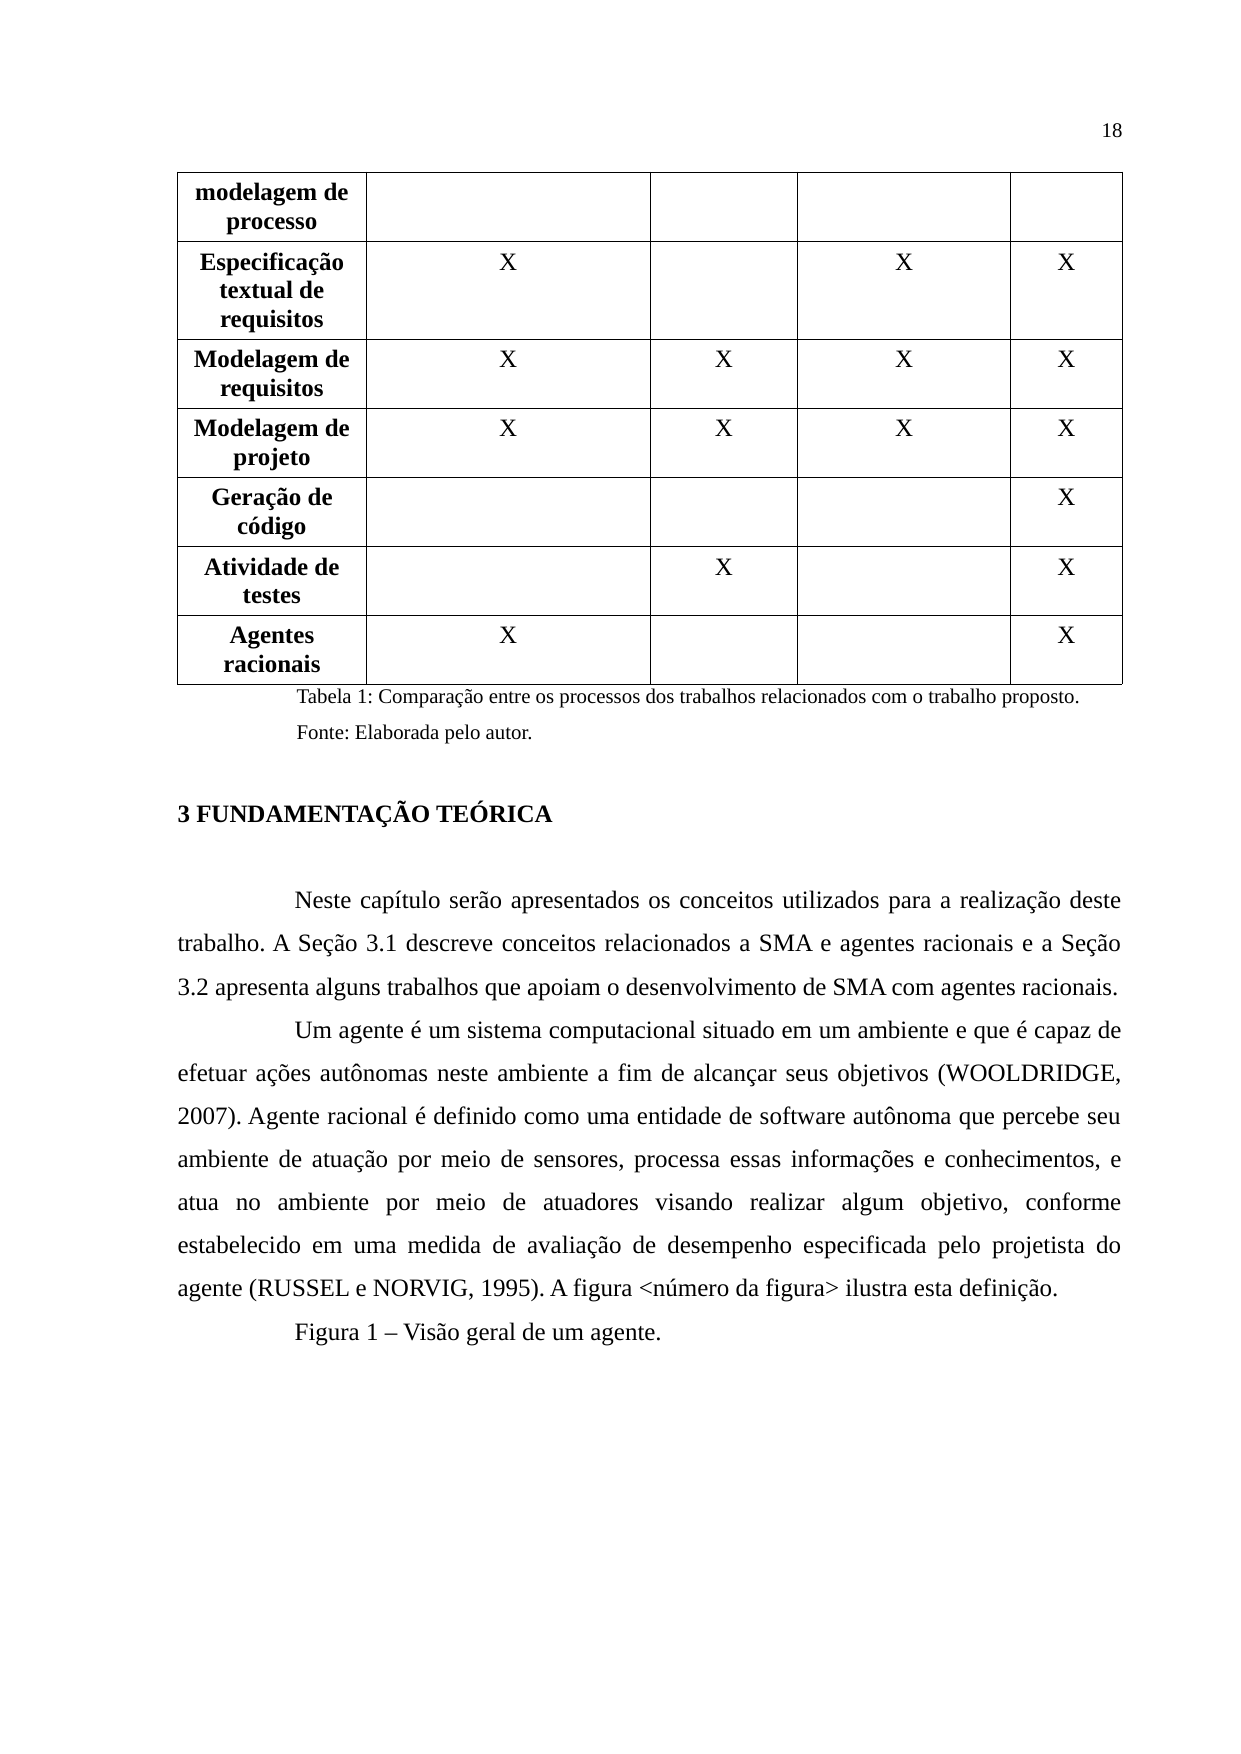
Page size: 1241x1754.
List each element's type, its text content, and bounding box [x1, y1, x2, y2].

table_cell [798, 478, 1010, 546]
table_cell X [1011, 242, 1122, 338]
table_cell [798, 547, 1010, 615]
table_cell [651, 242, 797, 338]
table_cell [651, 173, 797, 241]
text Neste capítulo serão apresentados os conceitos utilizados para a realização deste trabalho. A Seção 3.1 descreve conceitos relacionados a SMA e agentes racionais e a Seção 3.2 apresenta alguns trabalhos que apoiam o desenvolvimento de SMA com agentes racionais. [177, 885, 1122, 1000]
table_cell X [1011, 340, 1122, 408]
table_cell X [798, 340, 1010, 408]
table_cell [367, 173, 650, 241]
table_cell Modelagem de requisitos [178, 340, 366, 408]
text 3 FUNDAMENTAÇÃO TEÓRICA [177, 799, 1122, 828]
table_cell X [367, 242, 650, 338]
table_cell X [651, 340, 797, 408]
table_cell [651, 616, 797, 684]
table_cell modelagem de processo [178, 173, 366, 241]
table_cell X [367, 616, 650, 684]
table_cell [651, 478, 797, 546]
table_cell X [798, 242, 1010, 338]
text Fonte: Elaborada pelo autor. [177, 720, 1122, 744]
table_cell X [1011, 409, 1122, 477]
table_cell X [367, 409, 650, 477]
table_cell [798, 173, 1010, 241]
table_cell [798, 616, 1010, 684]
table_cell [367, 478, 650, 546]
table_cell [1011, 173, 1122, 241]
table_cell X [1011, 547, 1122, 615]
table_cell [367, 547, 650, 615]
table_cell Atividade de testes [178, 547, 366, 615]
text Um agente é um sistema computacional situado em um ambiente e que é capaz de efetuar ações autônomas neste ambiente a fim de alcançar seus objetivos (WOOLDRIDGE, 2007). Agente racional é definido como uma entidade de software autônoma que percebe seu ambiente de atuação por meio de sensores, processa essas informações e conhecimentos, e atua no ambiente por meio de atuadores visando realizar algum objetivo, conforme estabelecido em uma medida de avaliação de desempenho especificada pelo projetista do agente (RUSSEL e NORVIG, 1995). A figura <número da figura> ilustra esta definição. [177, 1015, 1122, 1302]
text Figura 1 – Visão geral de um agente. [177, 1317, 1122, 1345]
table_cell Agentes racionais [178, 616, 366, 684]
table_cell X [1011, 478, 1122, 546]
table_cell X [651, 547, 797, 615]
table_cell Geração de código [178, 478, 366, 546]
table_cell X [651, 409, 797, 477]
table_cell Modelagem de projeto [178, 409, 366, 477]
text Tabela 1: Comparação entre os processos dos trabalhos relacionados com o trabalho proposto. [177, 685, 1122, 708]
table_cell X [367, 340, 650, 408]
table_cell X [798, 409, 1010, 477]
table_cell Especificação textual de requisitos [178, 242, 366, 338]
table_cell X [1011, 616, 1122, 684]
